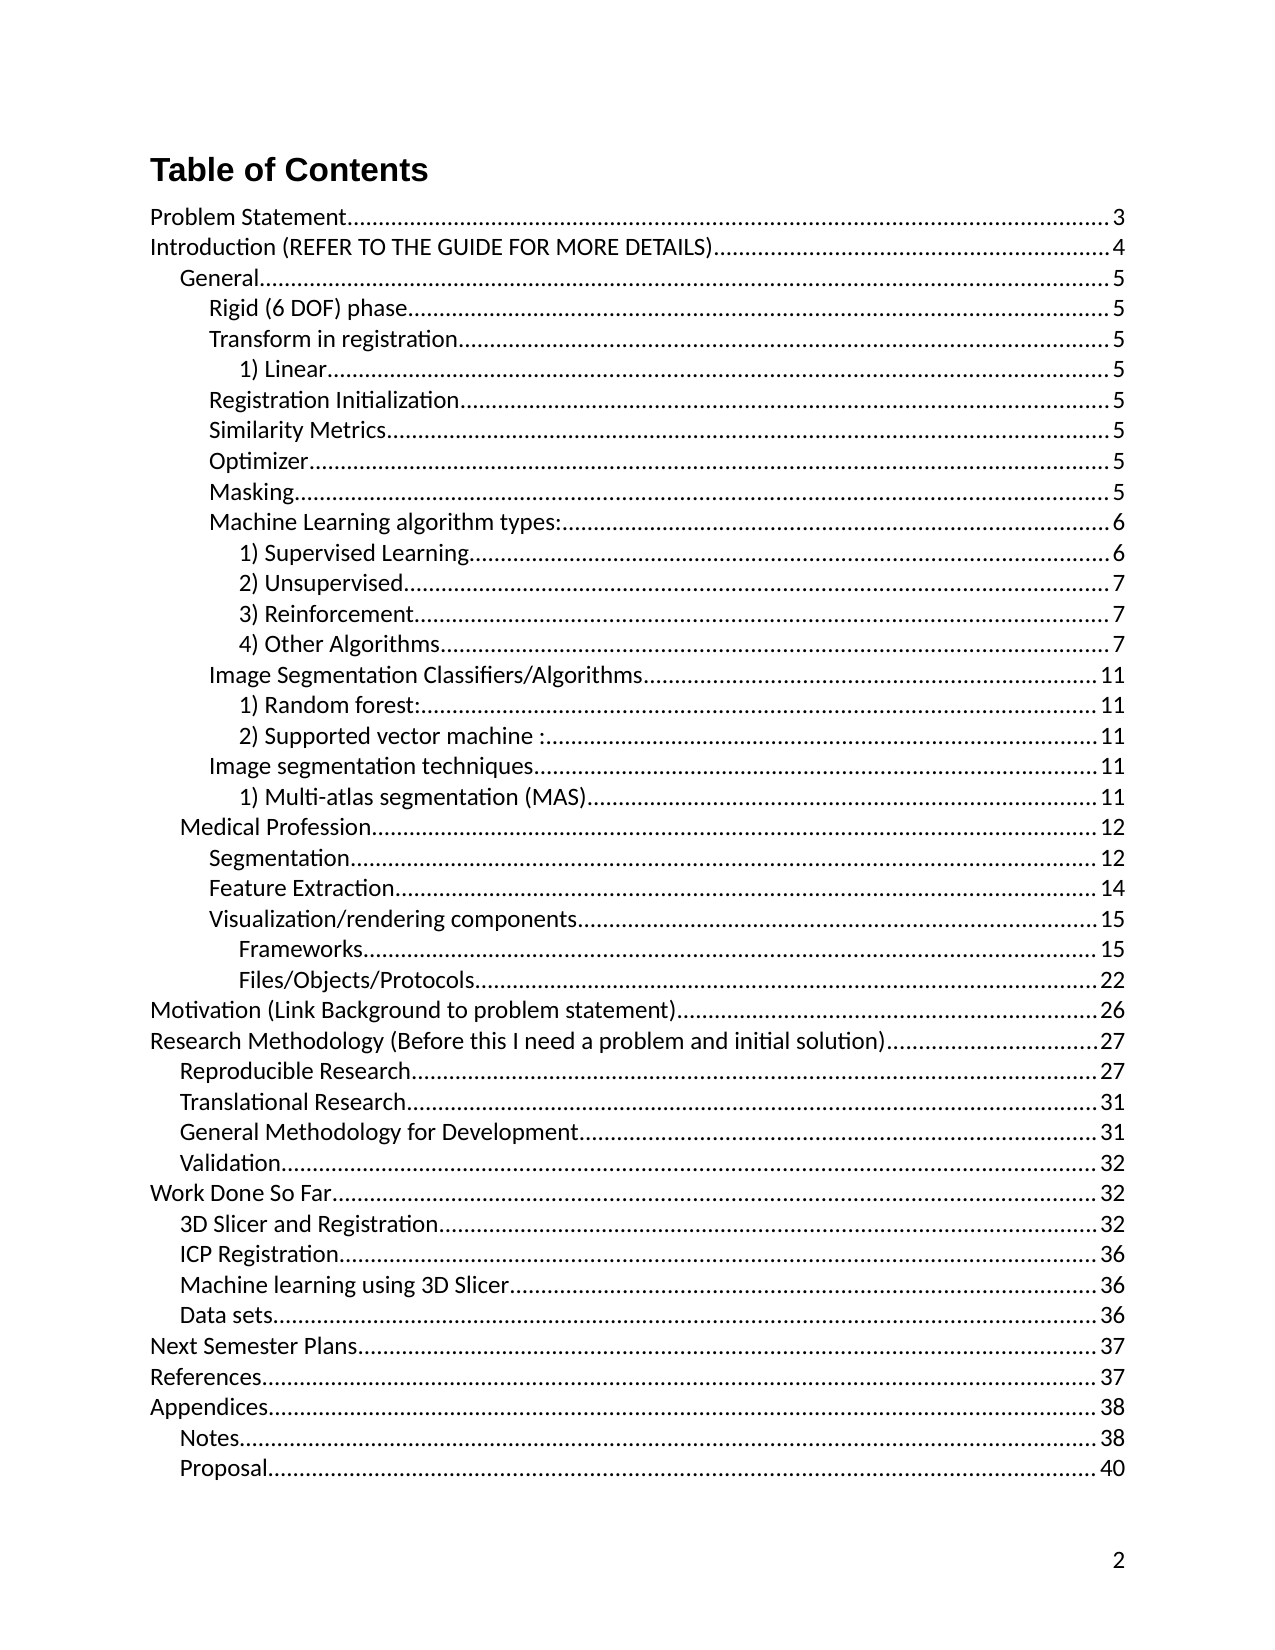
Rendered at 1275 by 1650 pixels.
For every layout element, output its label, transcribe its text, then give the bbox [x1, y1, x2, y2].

text Work Done So Far 32 [150, 1178, 1125, 1208]
text Files/Objects/Protocols 22 [238, 964, 1125, 994]
text Similarity Metrics 5 [209, 414, 1125, 445]
text Proposal 40 [179, 1452, 1125, 1483]
text Reproducible Research 27 [179, 1056, 1125, 1086]
text Feature Extraction 14 [209, 872, 1125, 903]
text Visualization/rendering components 15 [209, 903, 1125, 933]
text 1) Multi-atlas segmentation (MAS) 11 [238, 781, 1125, 811]
text 3D Slicer and Registration 32 [179, 1208, 1125, 1239]
text Rigid (6 DOF) phase 5 [209, 292, 1125, 323]
text Research Methodology (Before this I need a problem and initial solution) 27 [150, 1025, 1125, 1056]
text References 37 [150, 1361, 1125, 1391]
text 1) Random forest: 11 [238, 689, 1125, 720]
text Introduction (REFER TO THE GUIDE FOR MORE DETAILS) 4 [150, 231, 1125, 262]
text Notes 38 [179, 1422, 1125, 1452]
text General Methodology for Development 31 [179, 1117, 1125, 1147]
text Data sets 36 [179, 1300, 1125, 1330]
text Machine learning using 3D Slicer 36 [179, 1269, 1125, 1300]
text 2) Unsupervised 7 [238, 567, 1125, 598]
text Problem Statement 3 [150, 201, 1125, 231]
text Appendices 38 [150, 1391, 1125, 1422]
text Next Semester Plans 37 [150, 1330, 1125, 1361]
text Translational Research 31 [179, 1086, 1125, 1117]
text Image segmentation techniques 11 [209, 750, 1125, 781]
text 2) Supported vector machine : 11 [238, 720, 1125, 750]
text General 5 [179, 262, 1125, 292]
text 3) Reinforcement 7 [238, 598, 1125, 628]
text Transform in registration 5 [209, 323, 1125, 353]
text ICP Registration 36 [179, 1239, 1125, 1269]
subtitle Table of Contents [150, 150, 1125, 188]
text 1) Linear 5 [238, 353, 1125, 384]
text Frameworks 15 [238, 933, 1125, 964]
text Validation 32 [179, 1147, 1125, 1178]
text Registration Initialization 5 [209, 384, 1125, 414]
text Machine Learning algorithm types: 6 [209, 506, 1125, 537]
text Segmentation 12 [209, 842, 1125, 872]
text Optimizer 5 [209, 445, 1125, 476]
text Motivation (Link Background to problem statement) 26 [150, 994, 1125, 1025]
text Masking 5 [209, 476, 1125, 506]
text Medical Profession 12 [179, 811, 1125, 842]
text 4) Other Algorithms 7 [238, 628, 1125, 659]
text 1) Supervised Learning 6 [238, 537, 1125, 567]
text Image Segmentation Classifiers/Algorithms 11 [209, 659, 1125, 689]
